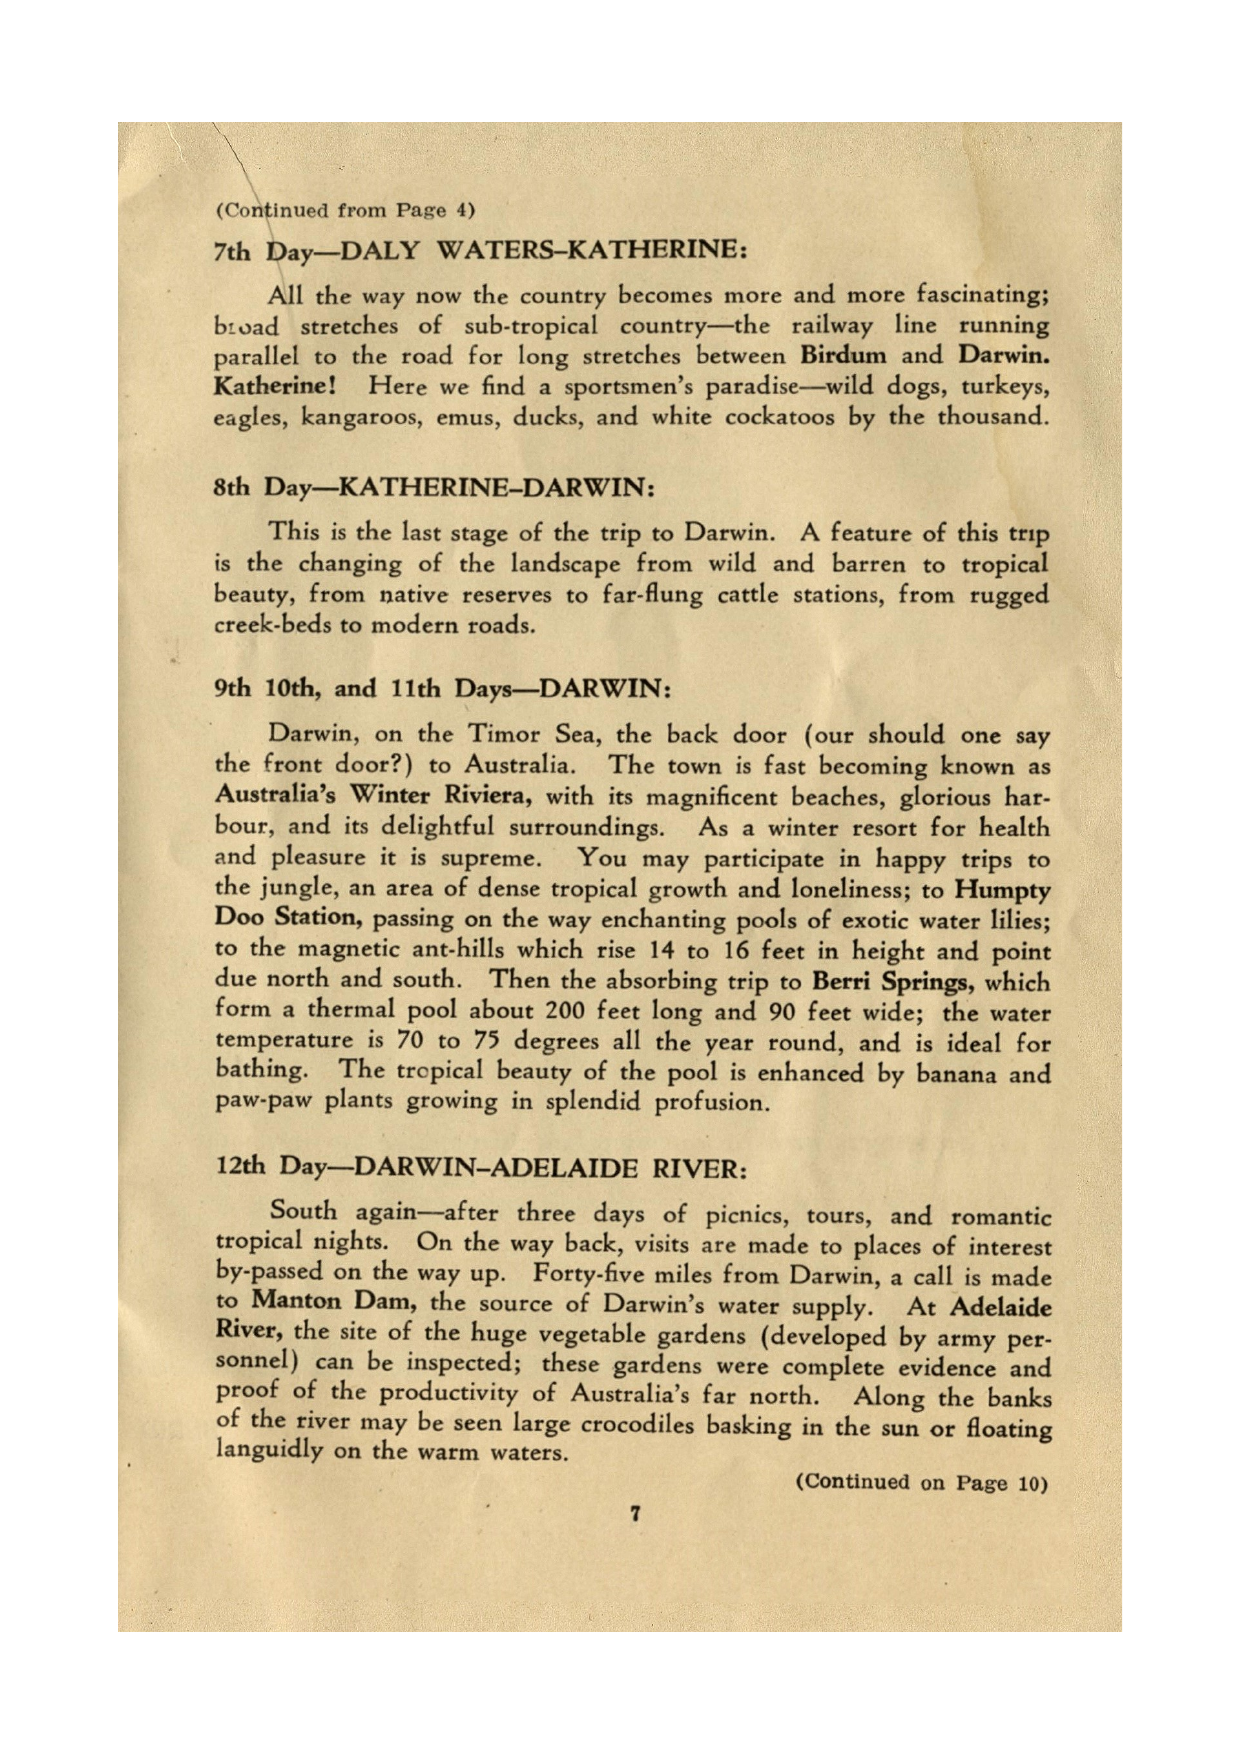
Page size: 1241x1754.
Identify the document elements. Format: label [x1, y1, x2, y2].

picture [118, 122, 1123, 1632]
